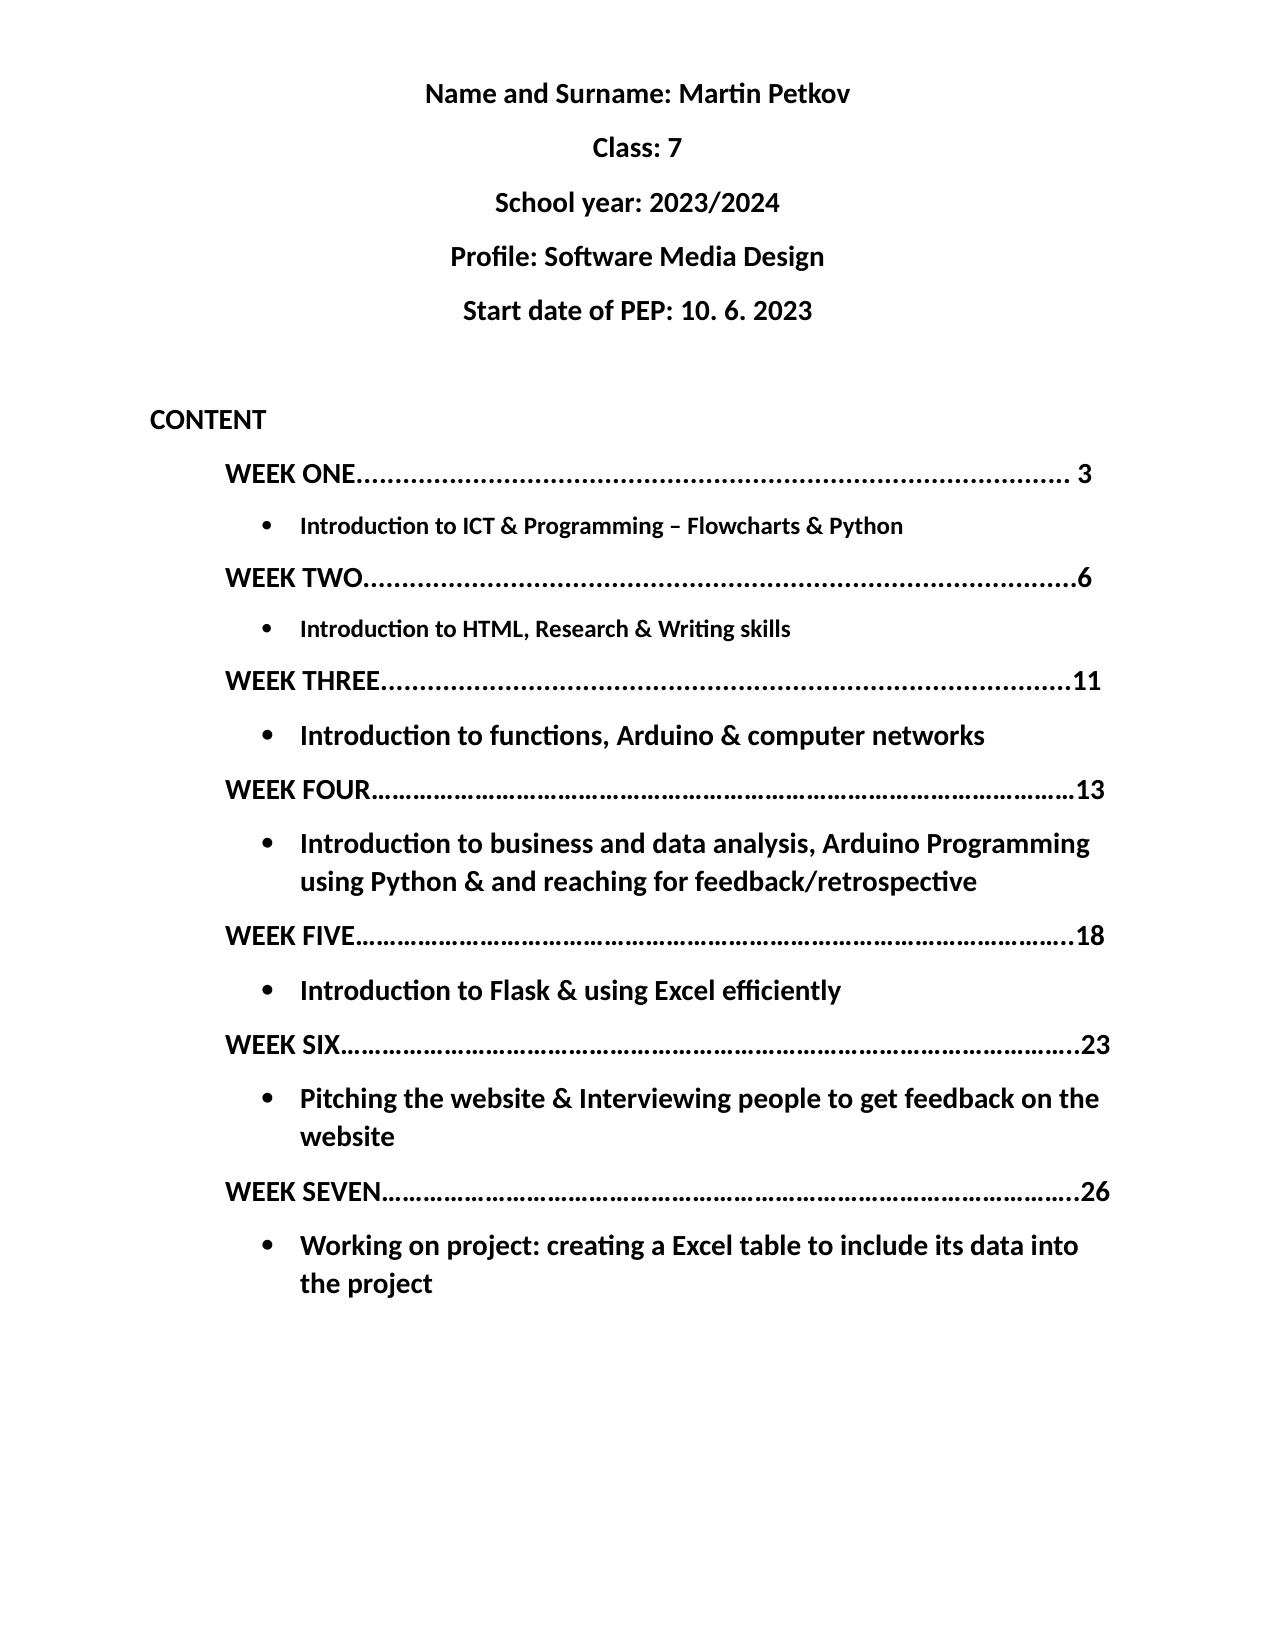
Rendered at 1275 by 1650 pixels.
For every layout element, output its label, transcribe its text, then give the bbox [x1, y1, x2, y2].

list Pitching the website & Interviewing people to get feedback on the website [262, 1081, 1125, 1154]
list Introduction to business and data analysis, Arduino Programming using Python & and reaching for feedback/retrospective [262, 825, 1125, 899]
text WEEK FIVE…………………………………………………………………………………………..18 [225, 917, 1125, 953]
text Name and Surname: Martin Petkov [150, 75, 1125, 111]
list Introduction to HTML, Research & Writing skills [262, 613, 1125, 644]
list Introduction to ICT & Programming – Flowcharts & Python [262, 510, 1125, 541]
text School year: 2023/2024 [150, 184, 1125, 219]
text WEEK FOUR…………………………………………………………………………………………13 [150, 771, 1125, 807]
text Profile: Software Media Design [150, 238, 1125, 274]
text WEEK SEVEN………………………………………………………………………………………..26 [225, 1173, 1125, 1208]
text WEEK ONE............................................................................................ 3 [187, 456, 1125, 491]
text Start date of PEP: 10. 6. 2023 [150, 292, 1125, 328]
list Introduction to functions, Arduino & computer networks [262, 717, 1125, 752]
list Working on project: creating a Excel table to include its data into the project [262, 1227, 1125, 1300]
text WEEK THREE.........................................................................................11 [150, 662, 1125, 698]
text WEEK TWO............................................................................................6 [150, 559, 1125, 594]
text Class: 7 [150, 129, 1125, 165]
text CONTENT [150, 401, 1125, 437]
text WEEK SIX……………………………………………………………………………………………..23 [225, 1026, 1125, 1062]
list Introduction to Flask & using Excel efficiently [262, 972, 1125, 1007]
